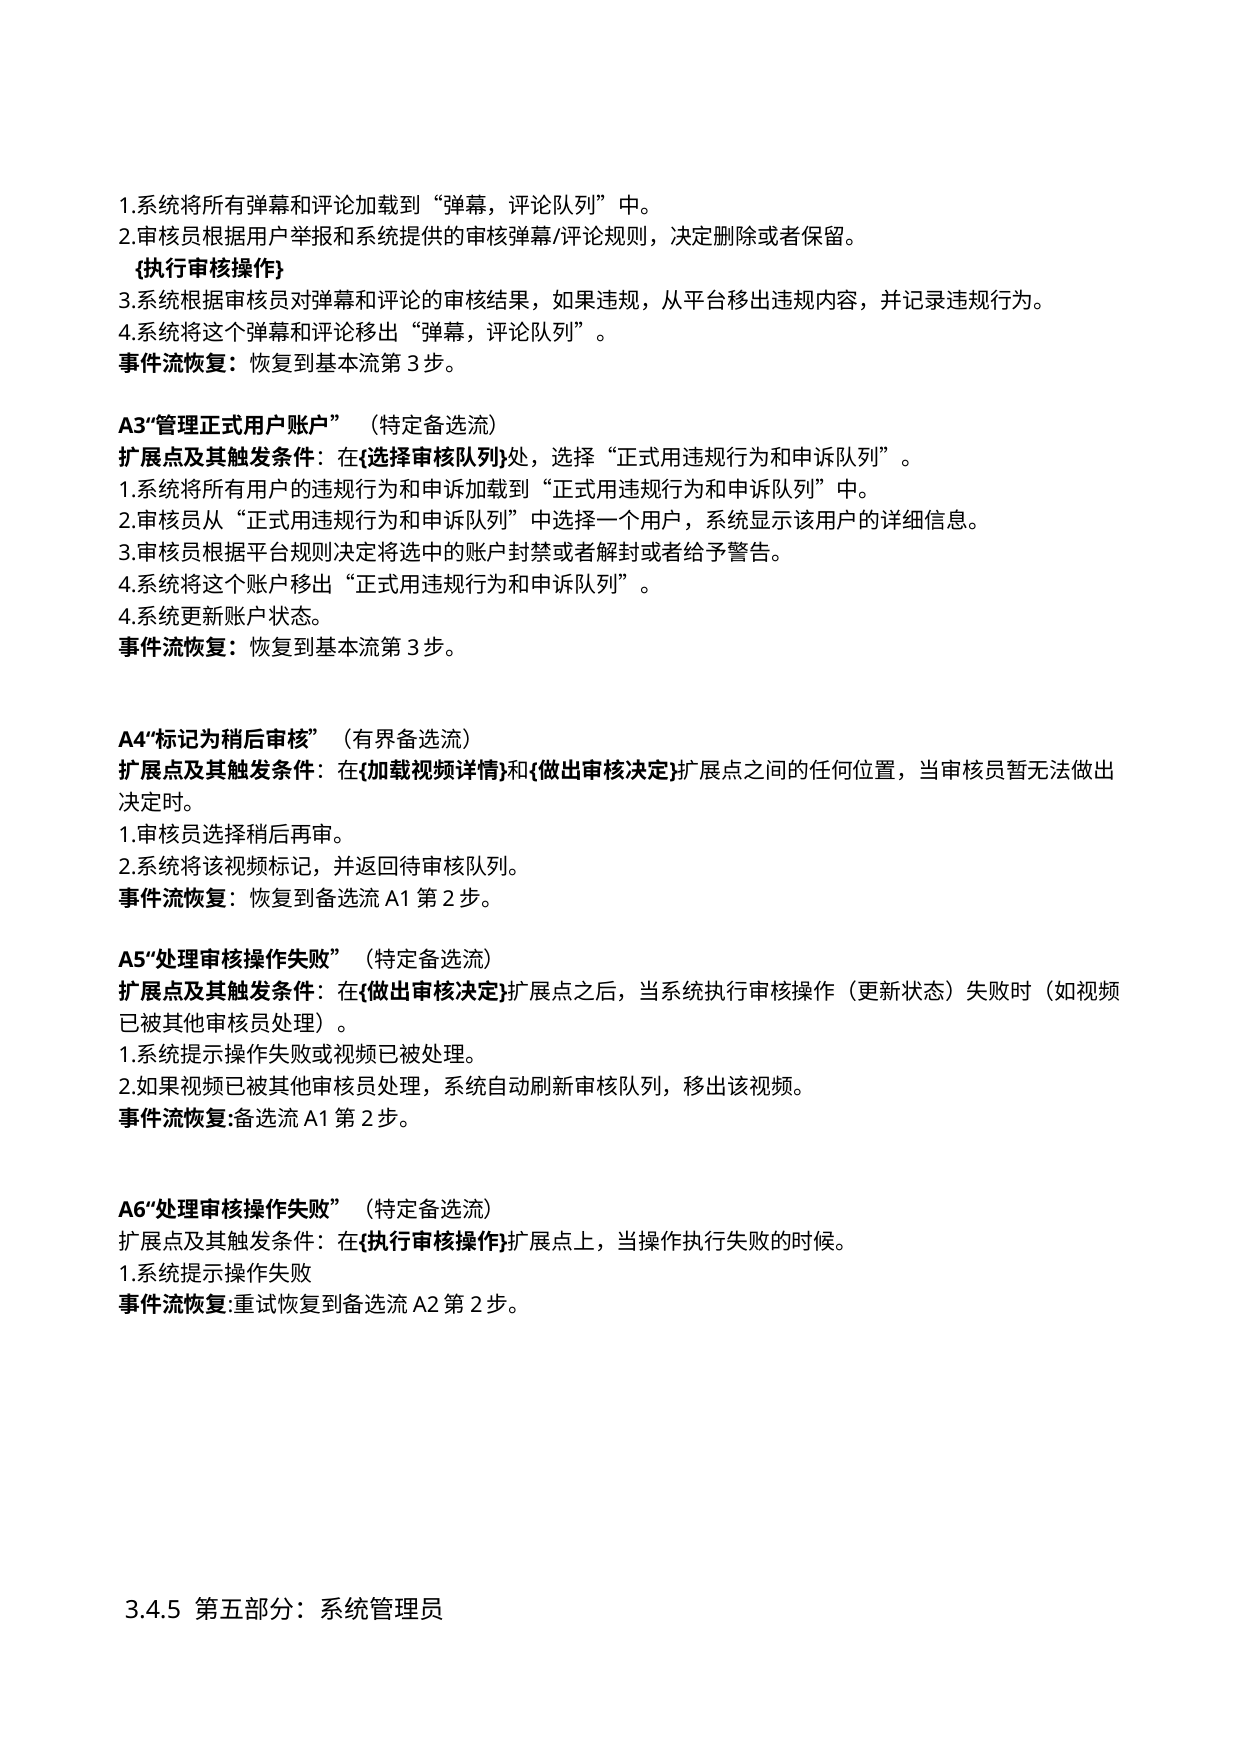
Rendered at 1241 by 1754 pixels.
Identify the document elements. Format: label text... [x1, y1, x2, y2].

text 扩展点及其触发条件：在{执行审核操作}扩展点上，当操作执行失败的时候。 [118, 1224, 1122, 1256]
text 事件流恢复：恢复到基本流第3步。 [118, 346, 1122, 378]
text 1.系统提示操作失败或视频已被处理。 [118, 1037, 1122, 1069]
text 4.系统将这个账户移出“正式用违规行为和申诉队列”。 [118, 567, 1122, 599]
text 事件流恢复：恢复到基本流第3步。 [118, 630, 1122, 662]
text 事件流恢复:备选流A1第2步。 [118, 1101, 1122, 1133]
text 4.系统更新账户状态。 [118, 599, 1122, 630]
text 1.系统提示操作失败 [118, 1256, 1122, 1287]
text 2.系统将该视频标记，并返回待审核队列。 [118, 849, 1122, 881]
text A6“处理审核操作失败”（特定备选流） [118, 1192, 1122, 1224]
text 扩展点及其触发条件：在{选择审核队列}处，选择“正式用违规行为和申诉队列”。 [118, 440, 1122, 472]
text {执行审核操作} [118, 251, 1122, 283]
text 扩展点及其触发条件：在{做出审核决定}扩展点之后，当系统执行审核操作（更新状态）失败时（如视频已被其他审核员处理）。 [118, 974, 1122, 1037]
text 1.系统将所有用户的违规行为和申诉加载到“正式用违规行为和申诉队列”中。 [118, 472, 1122, 503]
text 3.系统根据审核员对弹幕和评论的审核结果，如果违规，从平台移出违规内容，并记录违规行为。 [118, 283, 1122, 315]
text 事件流恢复:重试恢复到备选流A2第2步。 [118, 1287, 1122, 1319]
text A4“标记为稍后审核”（有界备选流）​​ [118, 722, 1122, 753]
text 2.审核员从“正式用违规行为和申诉队列”中选择一个用户，系统显示该用户的详细信息。 [118, 503, 1122, 535]
text 扩展点及其触发条件：在{加载视频详情}和{做出审核决定}扩展点之间的任何位置，当审核员暂无法做出决定时。 [118, 753, 1122, 817]
text A5“处理审核操作失败”（特定备选流）​​ [118, 942, 1122, 974]
text A3“管理正式用户账户” （特定备选流） [118, 408, 1122, 440]
text 3.审核员根据平台规则决定将选中的账户封禁或者解封或者给予警告。 [118, 535, 1122, 567]
text 1.系统将所有弹幕和评论加载到“弹幕，评论队列”中。 [118, 188, 1122, 219]
text 2.如果视频已被其他审核员处理，系统自动刷新审核队列，移出该视频。 [118, 1069, 1122, 1101]
text 2.审核员根据用户举报和系统提供的审核弹幕/评论规则，决定删除或者保留。 [118, 219, 1122, 251]
text 4.系统将这个弹幕和评论移出“弹幕，评论队列”。 [118, 315, 1122, 346]
subtitle 第五部分：系统管理员 [118, 1590, 1122, 1626]
text 1.审核员选择稍后再审。 [118, 817, 1122, 849]
text 事件流恢复：恢复到备选流A1第2步。 [118, 881, 1122, 912]
